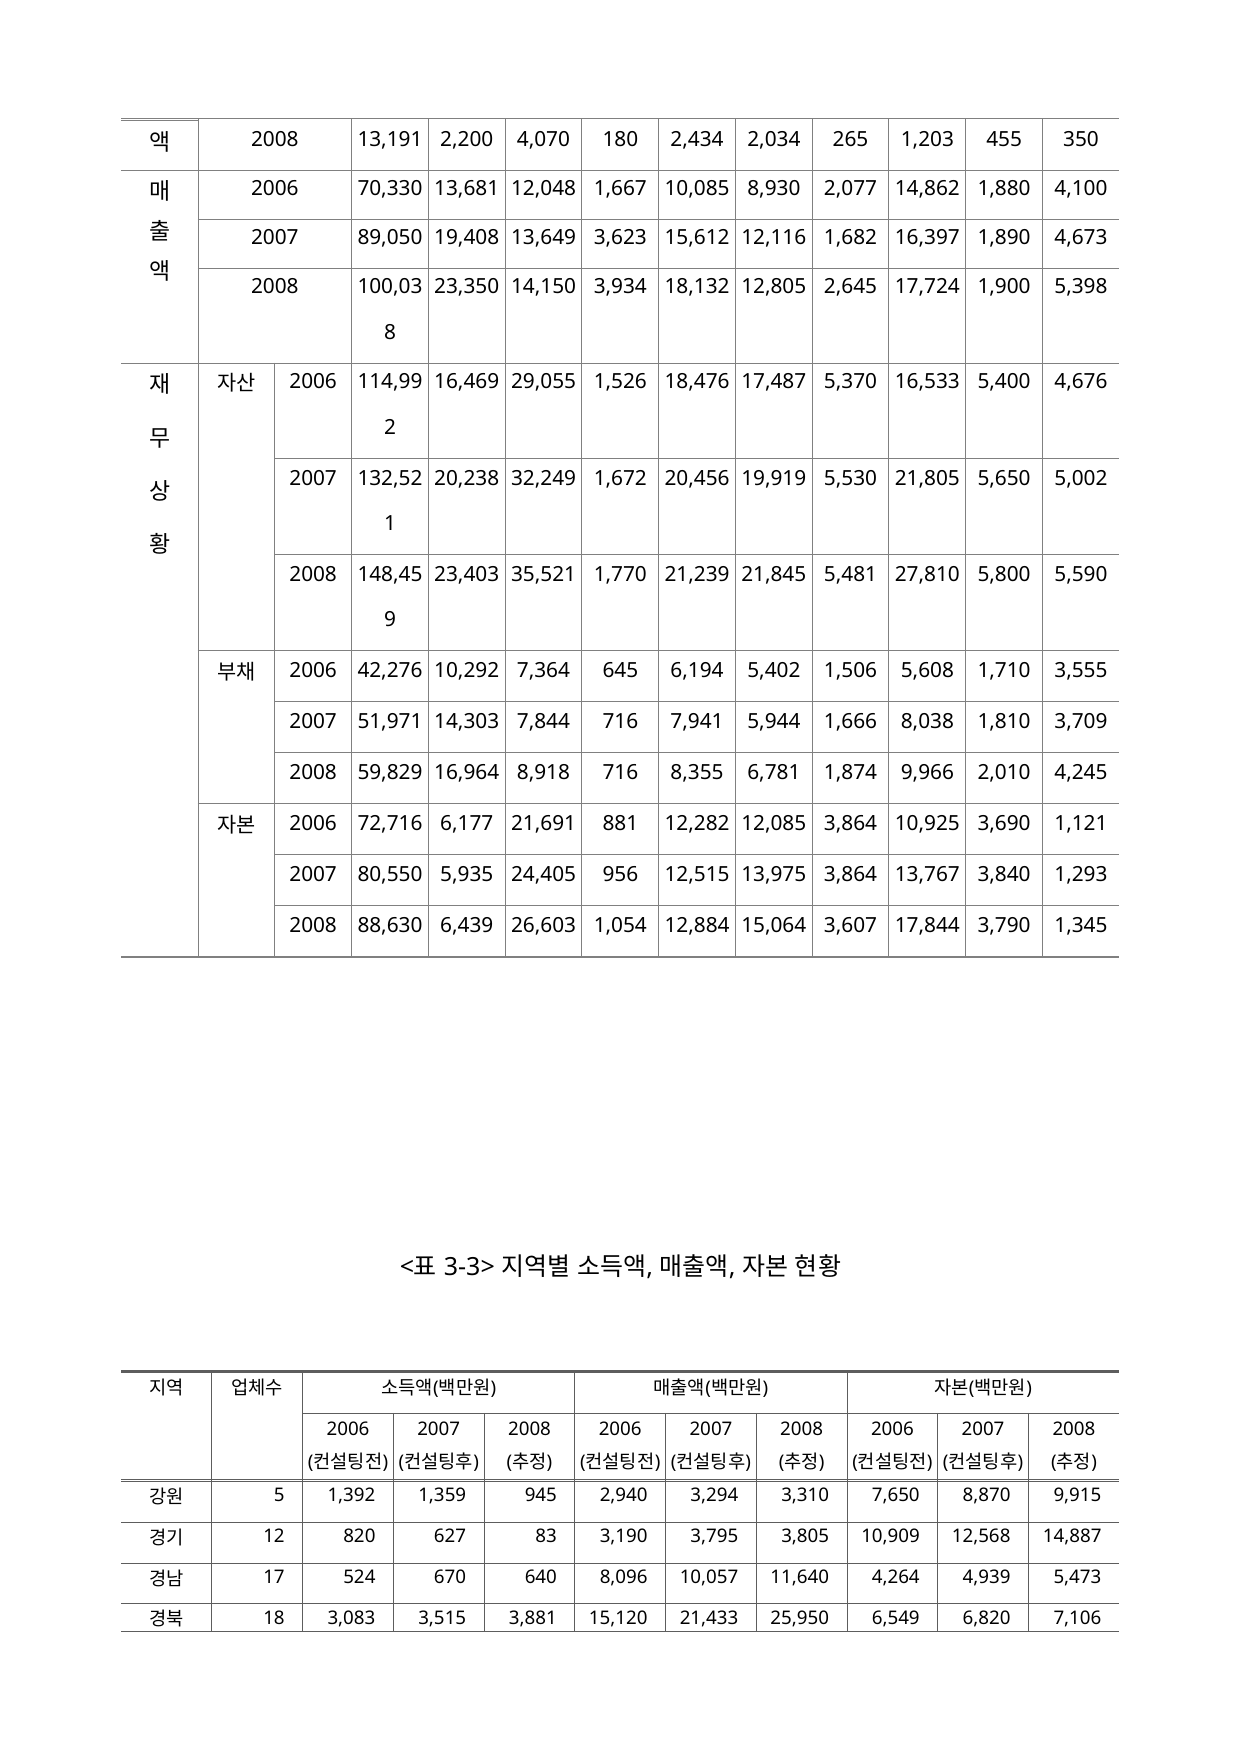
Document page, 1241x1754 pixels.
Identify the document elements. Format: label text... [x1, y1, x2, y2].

table_cell 5,370 [813, 364, 888, 457]
table_cell 2,434 [659, 119, 735, 169]
table_cell 자산 [199, 364, 274, 650]
table_cell 2008 (추정) [485, 1414, 574, 1479]
table_cell 1,770 [582, 555, 658, 650]
table_cell 29,055 [506, 364, 581, 457]
table_cell 1,359 [394, 1482, 484, 1522]
table_cell 3,607 [813, 906, 888, 956]
table_cell 16,397 [889, 220, 965, 268]
table_cell 70,330 [352, 171, 428, 219]
table_cell 2,200 [429, 119, 505, 169]
table_cell 2006 [199, 171, 351, 219]
table_cell 2,077 [813, 171, 888, 219]
table_cell 2008 [275, 906, 351, 956]
table_cell 455 [966, 119, 1042, 169]
table_header 소득액(백만원) [303, 1373, 574, 1413]
table_cell 2007 (컨설팅후) [394, 1414, 484, 1479]
table_cell 14,862 [889, 171, 965, 219]
table_cell 재 무 상 황 [121, 364, 198, 956]
table_cell 2008 [199, 119, 351, 169]
table_cell 2007 (컨설팅후) [666, 1414, 756, 1479]
table_cell 23,403 [429, 555, 505, 650]
table_cell 17 [212, 1564, 302, 1603]
table_cell 8,038 [889, 702, 965, 752]
table_cell 7,941 [659, 702, 735, 752]
table_cell 1,293 [1043, 855, 1119, 905]
table_cell 5,481 [813, 555, 888, 650]
table_cell 15,120 [575, 1604, 665, 1631]
table_cell 경기 [121, 1523, 211, 1562]
table_cell 1,890 [966, 220, 1042, 268]
table_cell 3,310 [757, 1482, 847, 1522]
table_cell 3,790 [966, 906, 1042, 956]
table_cell 32,249 [506, 459, 581, 554]
table_cell 5,935 [429, 855, 505, 905]
table_cell 89,050 [352, 220, 428, 268]
table_cell 1,666 [813, 702, 888, 752]
table_cell 6,177 [429, 804, 505, 854]
table_cell 10,909 [848, 1523, 937, 1562]
table_header 지역 [121, 1373, 211, 1479]
table_cell 1,900 [966, 269, 1042, 363]
table_cell 83 [485, 1523, 574, 1562]
table_cell 강원 [121, 1482, 211, 1522]
table_cell 24,405 [506, 855, 581, 905]
table_cell 25,950 [757, 1604, 847, 1631]
table_cell 23,350 [429, 269, 505, 363]
table_cell 10,057 [666, 1564, 756, 1603]
table_cell 3,190 [575, 1523, 665, 1562]
table_cell 6,439 [429, 906, 505, 956]
table_cell 액 [121, 121, 198, 169]
table_cell 2006 (컨설팅전) [575, 1414, 665, 1479]
table_cell 13,191 [352, 119, 428, 169]
table_cell 3,805 [757, 1523, 847, 1562]
table_cell 265 [813, 119, 888, 169]
table_cell 2,940 [575, 1482, 665, 1522]
table_cell 12,085 [736, 804, 812, 854]
table_cell 3,934 [582, 269, 658, 363]
table_cell 670 [394, 1564, 484, 1603]
table_cell 6,820 [938, 1604, 1028, 1631]
table_cell 9,915 [1029, 1482, 1119, 1522]
table_cell 1,203 [889, 119, 965, 169]
table_cell 17,844 [889, 906, 965, 956]
table_cell 627 [394, 1523, 484, 1562]
table_cell 5 [212, 1482, 302, 1522]
table_cell 27,810 [889, 555, 965, 650]
table_cell 5,402 [736, 651, 812, 701]
table_cell 8,918 [506, 753, 581, 803]
table_cell 4,100 [1043, 171, 1119, 219]
table_cell 100,038 [352, 269, 428, 363]
table_cell 2006 [275, 804, 351, 854]
table_cell 945 [485, 1482, 574, 1522]
table_cell 114,992 [352, 364, 428, 457]
table_cell 88,630 [352, 906, 428, 956]
table_cell 132,521 [352, 459, 428, 554]
table_cell 12,048 [506, 171, 581, 219]
table_cell 5,530 [813, 459, 888, 554]
table_cell 2008 [275, 753, 351, 803]
table_cell 1,672 [582, 459, 658, 554]
table_cell 2,034 [736, 119, 812, 169]
table_cell 21,805 [889, 459, 965, 554]
table_cell 1,880 [966, 171, 1042, 219]
table_cell 2008 (추정) [757, 1414, 847, 1479]
table_cell 16,533 [889, 364, 965, 457]
table_cell 3,623 [582, 220, 658, 268]
table_cell 3,555 [1043, 651, 1119, 701]
table_cell 12,282 [659, 804, 735, 854]
table_cell 17,487 [736, 364, 812, 457]
table_cell 524 [303, 1564, 393, 1603]
table_cell 17,724 [889, 269, 965, 363]
table_header 자본(백만원) [848, 1373, 1119, 1413]
table_cell 1,526 [582, 364, 658, 457]
table_cell 경남 [121, 1564, 211, 1603]
table_cell 1,121 [1043, 804, 1119, 854]
table_cell 16,469 [429, 364, 505, 457]
table_cell 2,010 [966, 753, 1042, 803]
table_cell 4,070 [506, 119, 581, 169]
table_cell 3,294 [666, 1482, 756, 1522]
table_cell 881 [582, 804, 658, 854]
table_cell 1,810 [966, 702, 1042, 752]
table_cell 18,132 [659, 269, 735, 363]
table_cell 3,881 [485, 1604, 574, 1631]
table_cell 2006 [275, 364, 351, 457]
table_cell 5,473 [1029, 1564, 1119, 1603]
table_cell 1,506 [813, 651, 888, 701]
table_cell 3,690 [966, 804, 1042, 854]
table_cell 9,966 [889, 753, 965, 803]
table_cell 1,710 [966, 651, 1042, 701]
table_cell 20,238 [429, 459, 505, 554]
table_cell 5,002 [1043, 459, 1119, 554]
table_cell 부채 [199, 651, 274, 803]
table_cell 148,459 [352, 555, 428, 650]
table_cell 180 [582, 119, 658, 169]
table_cell 7,844 [506, 702, 581, 752]
table_cell 1,345 [1043, 906, 1119, 956]
table_cell 350 [1043, 119, 1119, 169]
table_cell 12,116 [736, 220, 812, 268]
table_cell 14,303 [429, 702, 505, 752]
table_cell 2007 [199, 220, 351, 268]
table_cell 1,682 [813, 220, 888, 268]
table_cell 20,456 [659, 459, 735, 554]
table_cell 5,400 [966, 364, 1042, 457]
table_cell 2007 [275, 702, 351, 752]
table_cell 2006 [275, 651, 351, 701]
table_cell 4,673 [1043, 220, 1119, 268]
table_cell 12 [212, 1523, 302, 1562]
table_cell 716 [582, 702, 658, 752]
table_header 업체수 [212, 1373, 302, 1479]
table_cell 820 [303, 1523, 393, 1562]
text <표 3-3> 지역별 소득액, 매출액, 자본 현황 [118, 1246, 1122, 1282]
table_cell 2008 [199, 269, 351, 363]
table_cell 8,930 [736, 171, 812, 219]
table_cell 8,870 [938, 1482, 1028, 1522]
table_cell 2008 (추정) [1029, 1414, 1119, 1479]
table_cell 2007 (컨설팅후) [938, 1414, 1028, 1479]
table_cell 2007 [275, 855, 351, 905]
table_cell 5,590 [1043, 555, 1119, 650]
table_cell 8,096 [575, 1564, 665, 1603]
table_cell 1,054 [582, 906, 658, 956]
table_cell 3,840 [966, 855, 1042, 905]
table_cell 3,795 [666, 1523, 756, 1562]
table_cell 4,939 [938, 1564, 1028, 1603]
table_cell 2006 (컨설팅전) [303, 1414, 393, 1479]
table_cell 645 [582, 651, 658, 701]
table_cell 경북 [121, 1604, 211, 1631]
table_header 매출액(백만원) [575, 1373, 847, 1413]
table_cell 4,264 [848, 1564, 937, 1603]
table_cell 1,874 [813, 753, 888, 803]
table_cell 7,650 [848, 1482, 937, 1522]
table_cell 4,676 [1043, 364, 1119, 457]
table_cell 18,476 [659, 364, 735, 457]
table_cell 12,805 [736, 269, 812, 363]
table_cell 21,433 [666, 1604, 756, 1631]
table_cell 13,767 [889, 855, 965, 905]
table_cell 4,245 [1043, 753, 1119, 803]
table_cell 5,944 [736, 702, 812, 752]
table_cell 3,864 [813, 804, 888, 854]
table_cell 10,292 [429, 651, 505, 701]
table_cell 80,550 [352, 855, 428, 905]
table_cell 5,650 [966, 459, 1042, 554]
table_cell 5,800 [966, 555, 1042, 650]
table_cell 매 출 액 [121, 171, 198, 363]
table_cell 13,975 [736, 855, 812, 905]
table_cell 6,549 [848, 1604, 937, 1631]
table_cell 15,064 [736, 906, 812, 956]
table_cell 11,640 [757, 1564, 847, 1603]
table_cell 자본 [199, 804, 274, 956]
table_cell 3,083 [303, 1604, 393, 1631]
table_cell 59,829 [352, 753, 428, 803]
table_cell 3,709 [1043, 702, 1119, 752]
table_cell 16,964 [429, 753, 505, 803]
table_cell 7,364 [506, 651, 581, 701]
table_cell 3,864 [813, 855, 888, 905]
table_cell 21,239 [659, 555, 735, 650]
table_cell 6,781 [736, 753, 812, 803]
table_cell 956 [582, 855, 658, 905]
table_cell 72,716 [352, 804, 428, 854]
table_cell 19,919 [736, 459, 812, 554]
table_cell 2,645 [813, 269, 888, 363]
table_cell 26,603 [506, 906, 581, 956]
table_cell 15,612 [659, 220, 735, 268]
table_cell 1,392 [303, 1482, 393, 1522]
table_cell 13,649 [506, 220, 581, 268]
table_cell 21,691 [506, 804, 581, 854]
table_cell 10,925 [889, 804, 965, 854]
table_cell 10,085 [659, 171, 735, 219]
table_cell 14,887 [1029, 1523, 1119, 1562]
table_cell 716 [582, 753, 658, 803]
table_cell 8,355 [659, 753, 735, 803]
table_cell 2007 [275, 459, 351, 554]
table_cell 640 [485, 1564, 574, 1603]
table_cell 1,667 [582, 171, 658, 219]
table_cell 5,398 [1043, 269, 1119, 363]
table_cell 14,150 [506, 269, 581, 363]
table_cell 3,515 [394, 1604, 484, 1631]
table_cell 12,884 [659, 906, 735, 956]
table_cell 35,521 [506, 555, 581, 650]
table_cell 12,568 [938, 1523, 1028, 1562]
table_cell 7,106 [1029, 1604, 1119, 1631]
table_cell 19,408 [429, 220, 505, 268]
table_cell 5,608 [889, 651, 965, 701]
table_cell 6,194 [659, 651, 735, 701]
table_cell 2008 [275, 555, 351, 650]
table_cell 12,515 [659, 855, 735, 905]
table_cell 21,845 [736, 555, 812, 650]
table_cell 13,681 [429, 171, 505, 219]
table_cell 18 [212, 1604, 302, 1631]
table_cell 51,971 [352, 702, 428, 752]
table_cell 42,276 [352, 651, 428, 701]
table_cell 2006 (컨설팅전) [848, 1414, 937, 1479]
